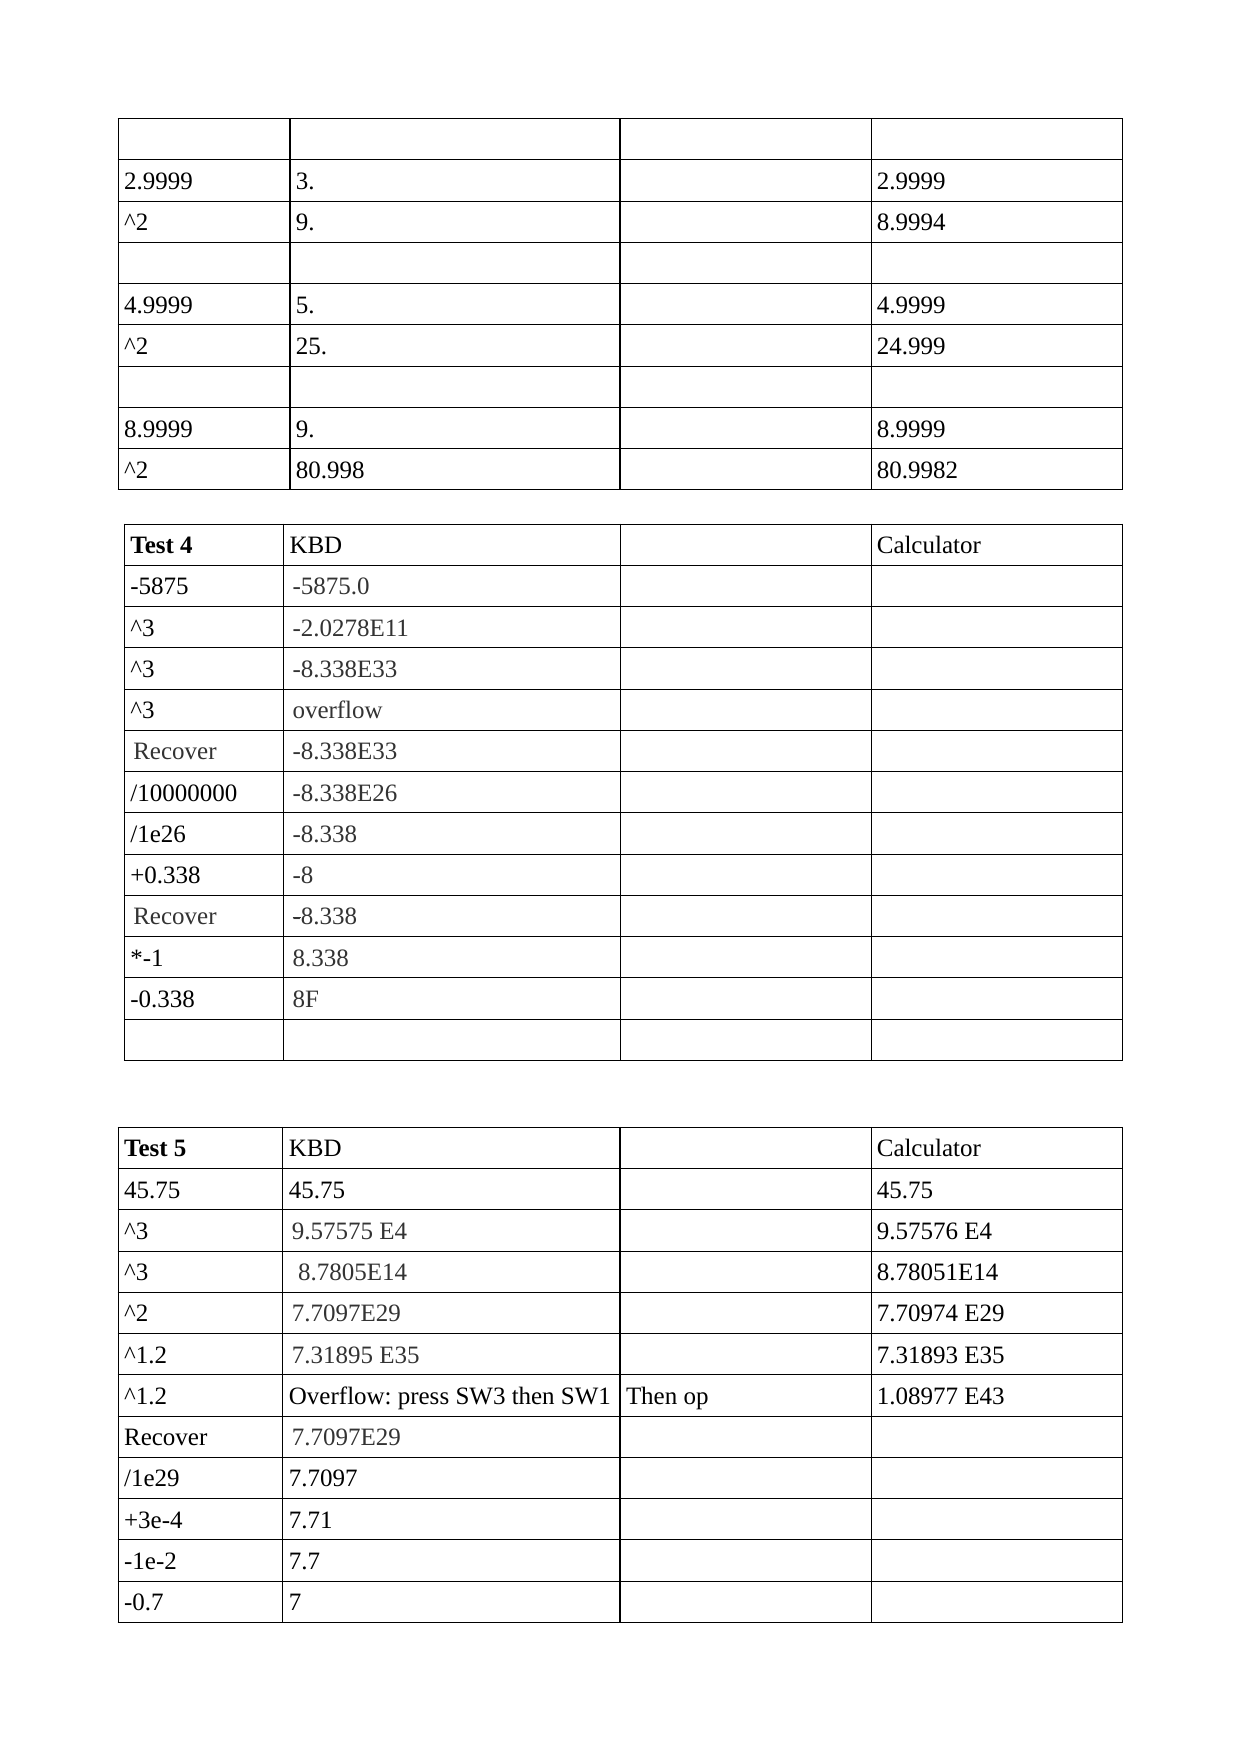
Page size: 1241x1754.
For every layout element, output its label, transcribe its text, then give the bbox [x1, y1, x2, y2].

table_cell Recover [125, 731, 283, 771]
table_cell +3e-4 [119, 1499, 282, 1539]
table_cell Recover [125, 896, 283, 936]
table_cell [621, 813, 871, 853]
table_cell ^3 [125, 690, 283, 730]
table_cell [621, 202, 871, 242]
table_cell /10000000 [125, 772, 283, 812]
table_cell -2.0278E11 [284, 607, 620, 647]
table_cell [291, 243, 619, 283]
table_cell 8.9999 [872, 408, 1122, 448]
table_cell 7.7097E29 [283, 1293, 619, 1333]
table_cell [621, 1210, 871, 1251]
table_cell ^1.2 [119, 1334, 282, 1374]
table_cell [621, 731, 871, 771]
table_cell -8.338 [284, 813, 620, 853]
table_cell ^2 [119, 449, 289, 489]
table_cell 7.7097 [283, 1458, 619, 1498]
table_cell [872, 119, 1122, 159]
table_cell -5875.0 [284, 566, 620, 606]
table_cell 45.75 [872, 1169, 1122, 1209]
table_cell [872, 1540, 1122, 1581]
table_cell ^2 [119, 202, 289, 242]
table_cell 1.08977 E43 [872, 1375, 1122, 1416]
table_cell 8.338 [284, 937, 620, 977]
table_cell [872, 243, 1122, 283]
table_cell -5875 [125, 566, 283, 606]
table_cell 24.999 [872, 325, 1122, 366]
table_cell 8F [284, 978, 620, 1018]
table_cell [621, 449, 871, 489]
table_cell [119, 243, 289, 283]
table_cell [621, 1252, 871, 1292]
table_cell [872, 1458, 1122, 1498]
table_cell ^3 [125, 607, 283, 647]
table_cell -8.338E26 [284, 772, 620, 812]
table_cell 9.57575 E4 [283, 1210, 619, 1251]
table_cell [621, 1540, 871, 1581]
table_cell 7.31895 E35 [283, 1334, 619, 1374]
table_cell ^3 [119, 1210, 282, 1251]
table_cell -0.338 [125, 978, 283, 1018]
table_cell 7 [283, 1582, 619, 1622]
table_cell [621, 408, 871, 448]
table_cell 4.9999 [119, 284, 289, 324]
table_cell [872, 648, 1122, 688]
table_cell 5. [291, 284, 619, 324]
table_cell 8.9999 [119, 408, 289, 448]
table_cell [621, 1499, 871, 1539]
table_cell 45.75 [283, 1169, 619, 1209]
table_cell Then op [621, 1375, 871, 1416]
table_cell 2.9999 [872, 160, 1122, 201]
table_cell [621, 607, 871, 647]
table_cell ^3 [125, 648, 283, 688]
table_cell [621, 937, 871, 977]
table_cell 9. [291, 408, 619, 448]
table_header [621, 1128, 871, 1168]
table_cell [621, 1334, 871, 1374]
table_cell [621, 119, 871, 159]
table_cell 4.9999 [872, 284, 1122, 324]
table_cell [621, 1458, 871, 1498]
table_cell [621, 978, 871, 1018]
table_cell 8.9994 [872, 202, 1122, 242]
table_cell [119, 367, 289, 407]
table_cell 7.7 [283, 1540, 619, 1581]
table_cell [872, 607, 1122, 647]
table_cell [621, 690, 871, 730]
table_cell overflow [284, 690, 620, 730]
table_cell +0.338 [125, 855, 283, 895]
table_cell [872, 896, 1122, 936]
table_cell [872, 978, 1122, 1018]
table_cell 80.998 [291, 449, 619, 489]
table_cell Overflow: press SW3 then SW1 [283, 1375, 619, 1416]
table_cell [284, 1020, 620, 1060]
table_cell /1e29 [119, 1458, 282, 1498]
table_cell 2.9999 [119, 160, 289, 201]
table_cell -0.7 [119, 1582, 282, 1622]
table_cell 7.71 [283, 1499, 619, 1539]
table_cell Recover [119, 1417, 282, 1457]
table_cell -8.338 [284, 896, 620, 936]
table_header Test 5 [119, 1128, 282, 1168]
table_header [621, 525, 871, 565]
table_cell [621, 1169, 871, 1209]
table_header KBD [284, 525, 620, 565]
table_cell [621, 367, 871, 407]
table_cell -8.338E33 [284, 648, 620, 688]
table_cell -1e-2 [119, 1540, 282, 1581]
table_cell [872, 731, 1122, 771]
table_cell 7.7097E29 [283, 1417, 619, 1457]
table_cell [872, 855, 1122, 895]
table_cell [621, 1293, 871, 1333]
table_cell [621, 1020, 871, 1060]
table_header Calculator [872, 1128, 1122, 1168]
table_cell ^1.2 [119, 1375, 282, 1416]
table_cell [872, 566, 1122, 606]
table_cell 25. [291, 325, 619, 366]
table_cell [291, 367, 619, 407]
table_header Test 4 [125, 525, 283, 565]
table_cell [621, 160, 871, 201]
table_cell [621, 284, 871, 324]
table_cell [125, 1020, 283, 1060]
table_cell [872, 1582, 1122, 1622]
table_cell 80.9982 [872, 449, 1122, 489]
table_cell ^3 [119, 1252, 282, 1292]
table_cell [621, 566, 871, 606]
table_cell ^2 [119, 325, 289, 366]
table_cell [119, 119, 289, 159]
table_cell *-1 [125, 937, 283, 977]
table_cell [621, 855, 871, 895]
table_cell [621, 243, 871, 283]
table_cell [872, 1417, 1122, 1457]
table_cell [621, 1582, 871, 1622]
table_cell [872, 772, 1122, 812]
table_cell [621, 1417, 871, 1457]
table_cell [621, 772, 871, 812]
table_cell 9.57576 E4 [872, 1210, 1122, 1251]
table_cell [872, 690, 1122, 730]
table_cell -8 [284, 855, 620, 895]
table_cell /1e26 [125, 813, 283, 853]
table_cell [872, 367, 1122, 407]
table_cell [621, 648, 871, 688]
table_cell 8.7805E14 [283, 1252, 619, 1292]
table_cell [872, 1499, 1122, 1539]
table_cell 45.75 [119, 1169, 282, 1209]
table_cell ^2 [119, 1293, 282, 1333]
table_cell [291, 119, 619, 159]
table_cell [621, 325, 871, 366]
table_cell [621, 896, 871, 936]
table_cell [872, 1020, 1122, 1060]
table_cell 9. [291, 202, 619, 242]
table_cell -8.338E33 [284, 731, 620, 771]
table_cell 7.31893 E35 [872, 1334, 1122, 1374]
table_cell 8.78051E14 [872, 1252, 1122, 1292]
table_cell [872, 813, 1122, 853]
table_header Calculator [872, 525, 1122, 565]
table_cell 7.70974 E29 [872, 1293, 1122, 1333]
table_cell [872, 937, 1122, 977]
table_header KBD [283, 1128, 619, 1168]
table_cell 3. [291, 160, 619, 201]
